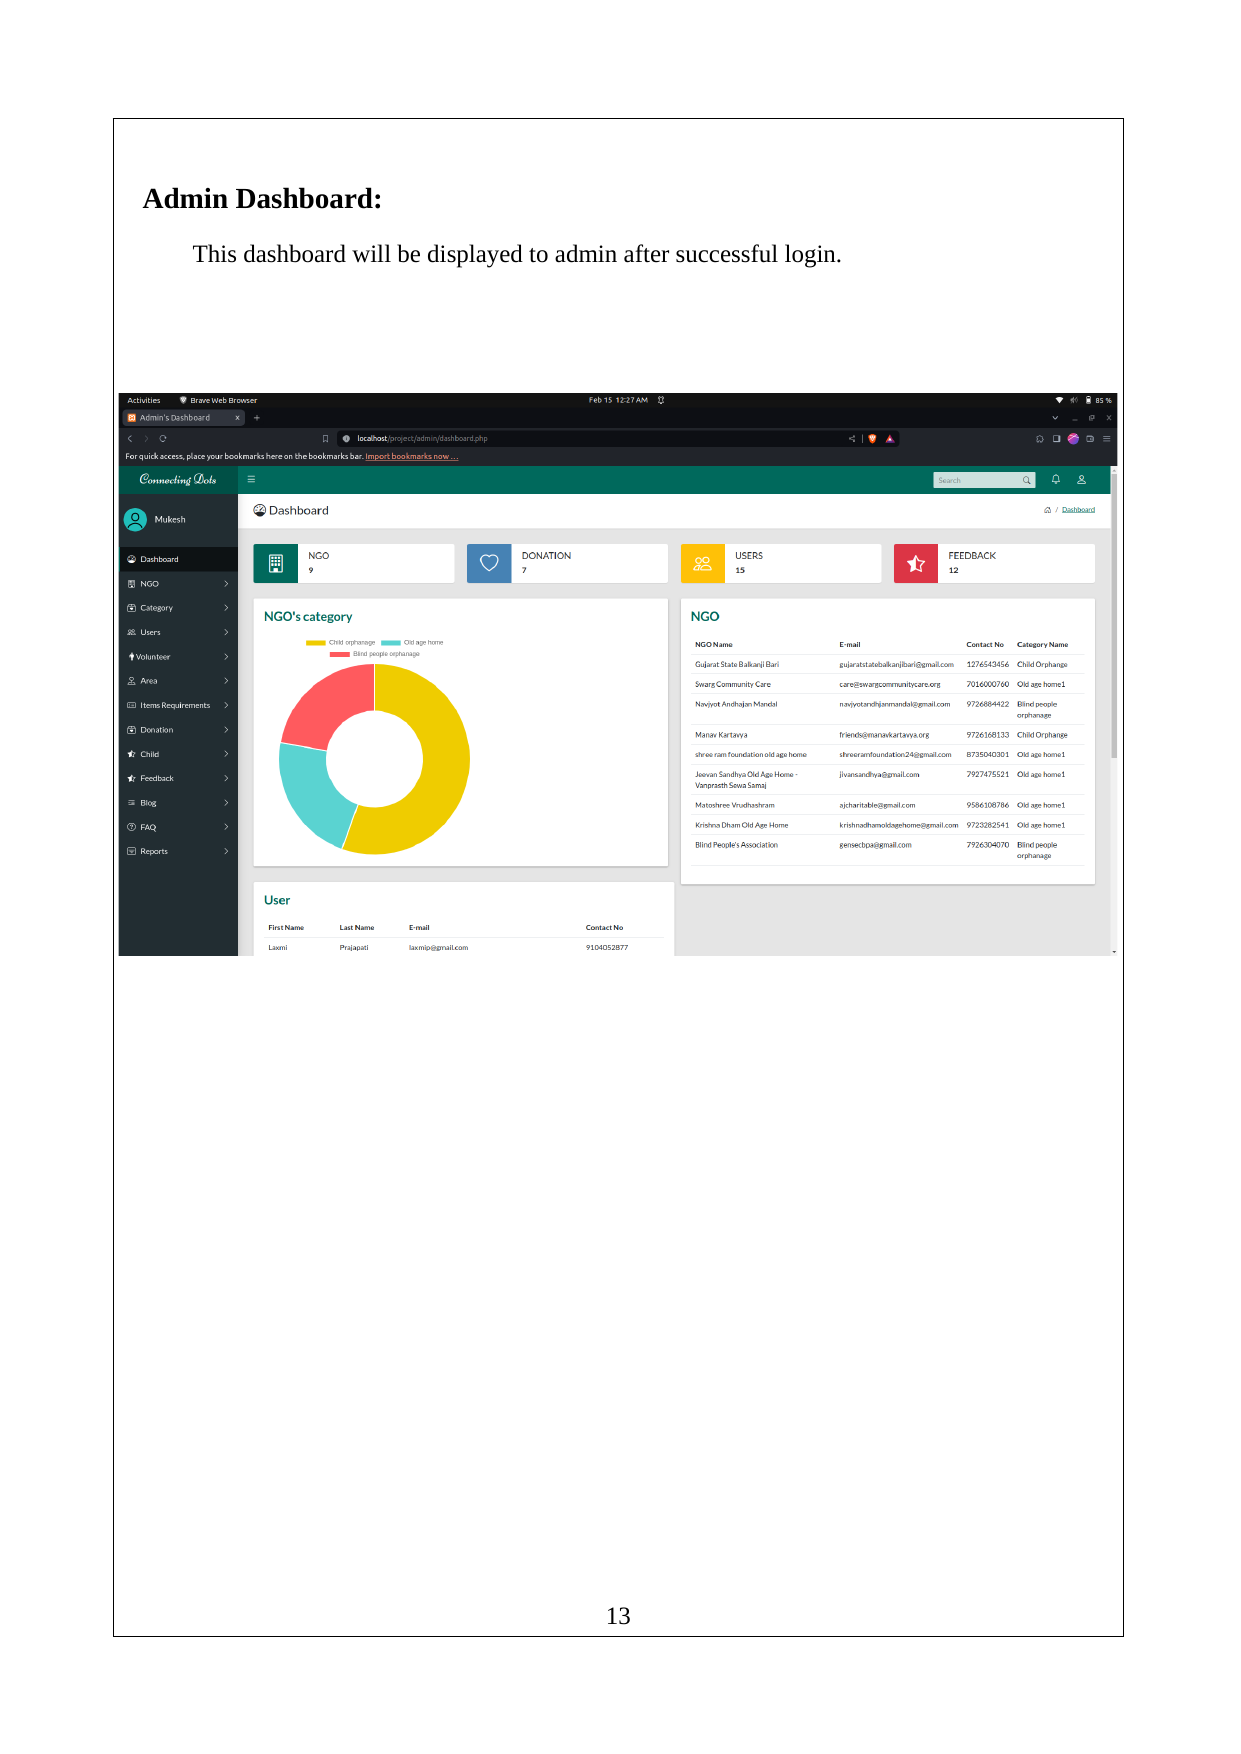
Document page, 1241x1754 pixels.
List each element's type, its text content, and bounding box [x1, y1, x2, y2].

text This dashboard will be displayed to admin after successful login. [142, 239, 1094, 267]
text Admin Dashboard: [142, 181, 1094, 215]
picture [118, 393, 1118, 956]
